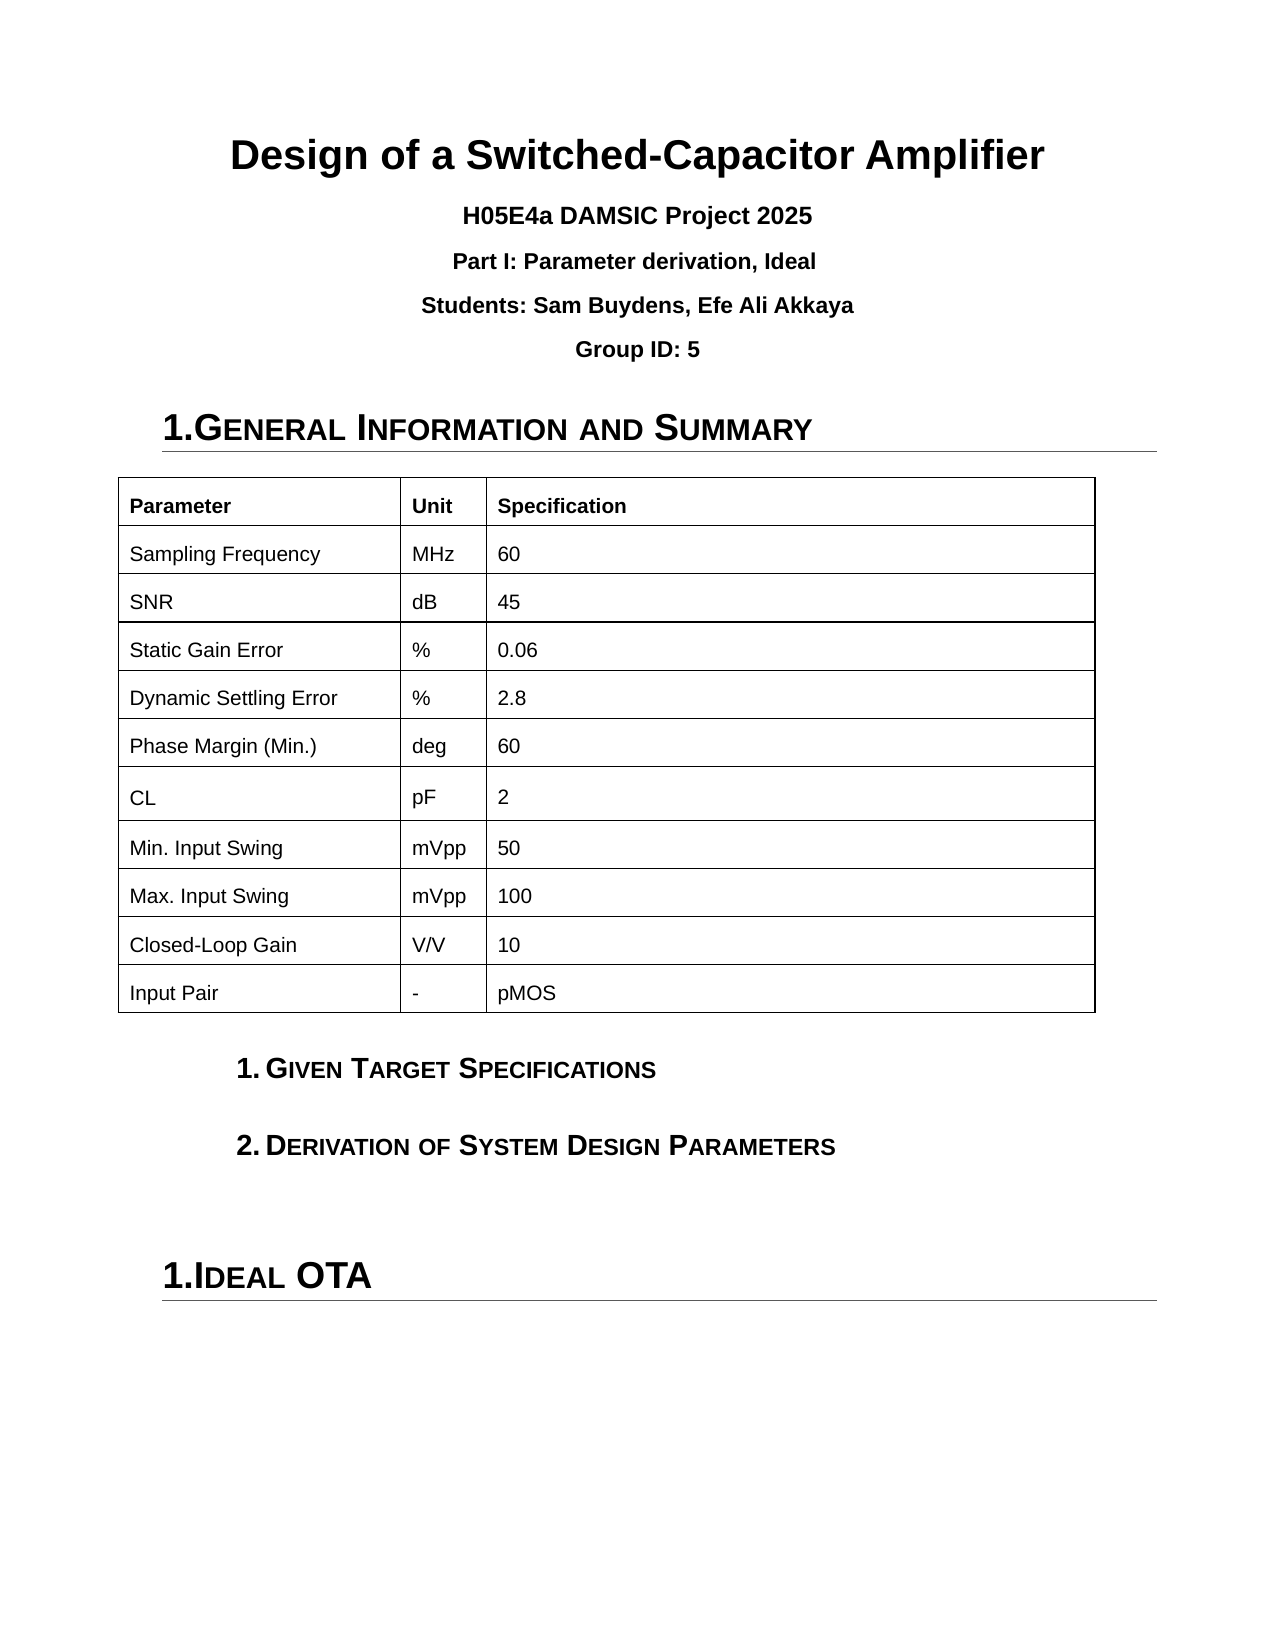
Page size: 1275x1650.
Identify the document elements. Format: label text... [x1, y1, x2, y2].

text H05E4a DAMSIC Project 2025 [118, 201, 1157, 229]
table_cell Static Gain Error [119, 623, 400, 669]
table_cell mVpp [401, 821, 486, 868]
text Part I: Parameter derivation, Ideal [118, 248, 1157, 274]
table_cell Closed-Loop Gain [119, 917, 400, 964]
subtitle Given Target Specifications [236, 1051, 1157, 1084]
table_cell 2.8 [487, 671, 1094, 718]
table_header Unit [401, 478, 486, 525]
table_cell pF [401, 767, 486, 820]
table_cell Sampling Frequency [119, 526, 400, 573]
table_cell 2 [487, 767, 1094, 820]
table_cell dB [401, 574, 486, 621]
table_header Specification [487, 478, 1094, 525]
table_cell - [401, 965, 486, 1012]
table_cell 0.06 [487, 623, 1094, 669]
table_cell SNR [119, 574, 400, 621]
table_cell % [401, 623, 486, 669]
table_cell Max. Input Swing [119, 869, 400, 916]
table_cell 10 [487, 917, 1094, 964]
table_cell Phase Margin (Min.) [119, 719, 400, 766]
subtitle Derivation of System Design Parameters [236, 1128, 1157, 1162]
table_cell MHz [401, 526, 486, 573]
table_cell pMOS [487, 965, 1094, 1012]
table_cell deg [401, 719, 486, 766]
table_cell Min. Input Swing [119, 821, 400, 868]
table_cell Input Pair [119, 965, 400, 1012]
table_cell 100 [487, 869, 1094, 916]
table_cell 60 [487, 719, 1094, 766]
text Group ID: 5 [118, 336, 1157, 362]
table_cell 45 [487, 574, 1094, 621]
text Students: Sam Buydens, Efe Ali Akkaya [118, 292, 1157, 318]
table_cell CL [119, 767, 400, 820]
table_cell Dynamic Settling Error [119, 671, 400, 718]
table_cell % [401, 671, 486, 718]
text Design of a Switched-Capacitor Amplifier [118, 131, 1157, 178]
table_cell mVpp [401, 869, 486, 916]
subtitle Ideal OTA [162, 1254, 1157, 1300]
subtitle General Information and Summary [162, 405, 1157, 451]
table_header Parameter [119, 478, 400, 525]
table_cell V/V [401, 917, 486, 964]
table_cell 50 [487, 821, 1094, 868]
table_cell 60 [487, 526, 1094, 573]
